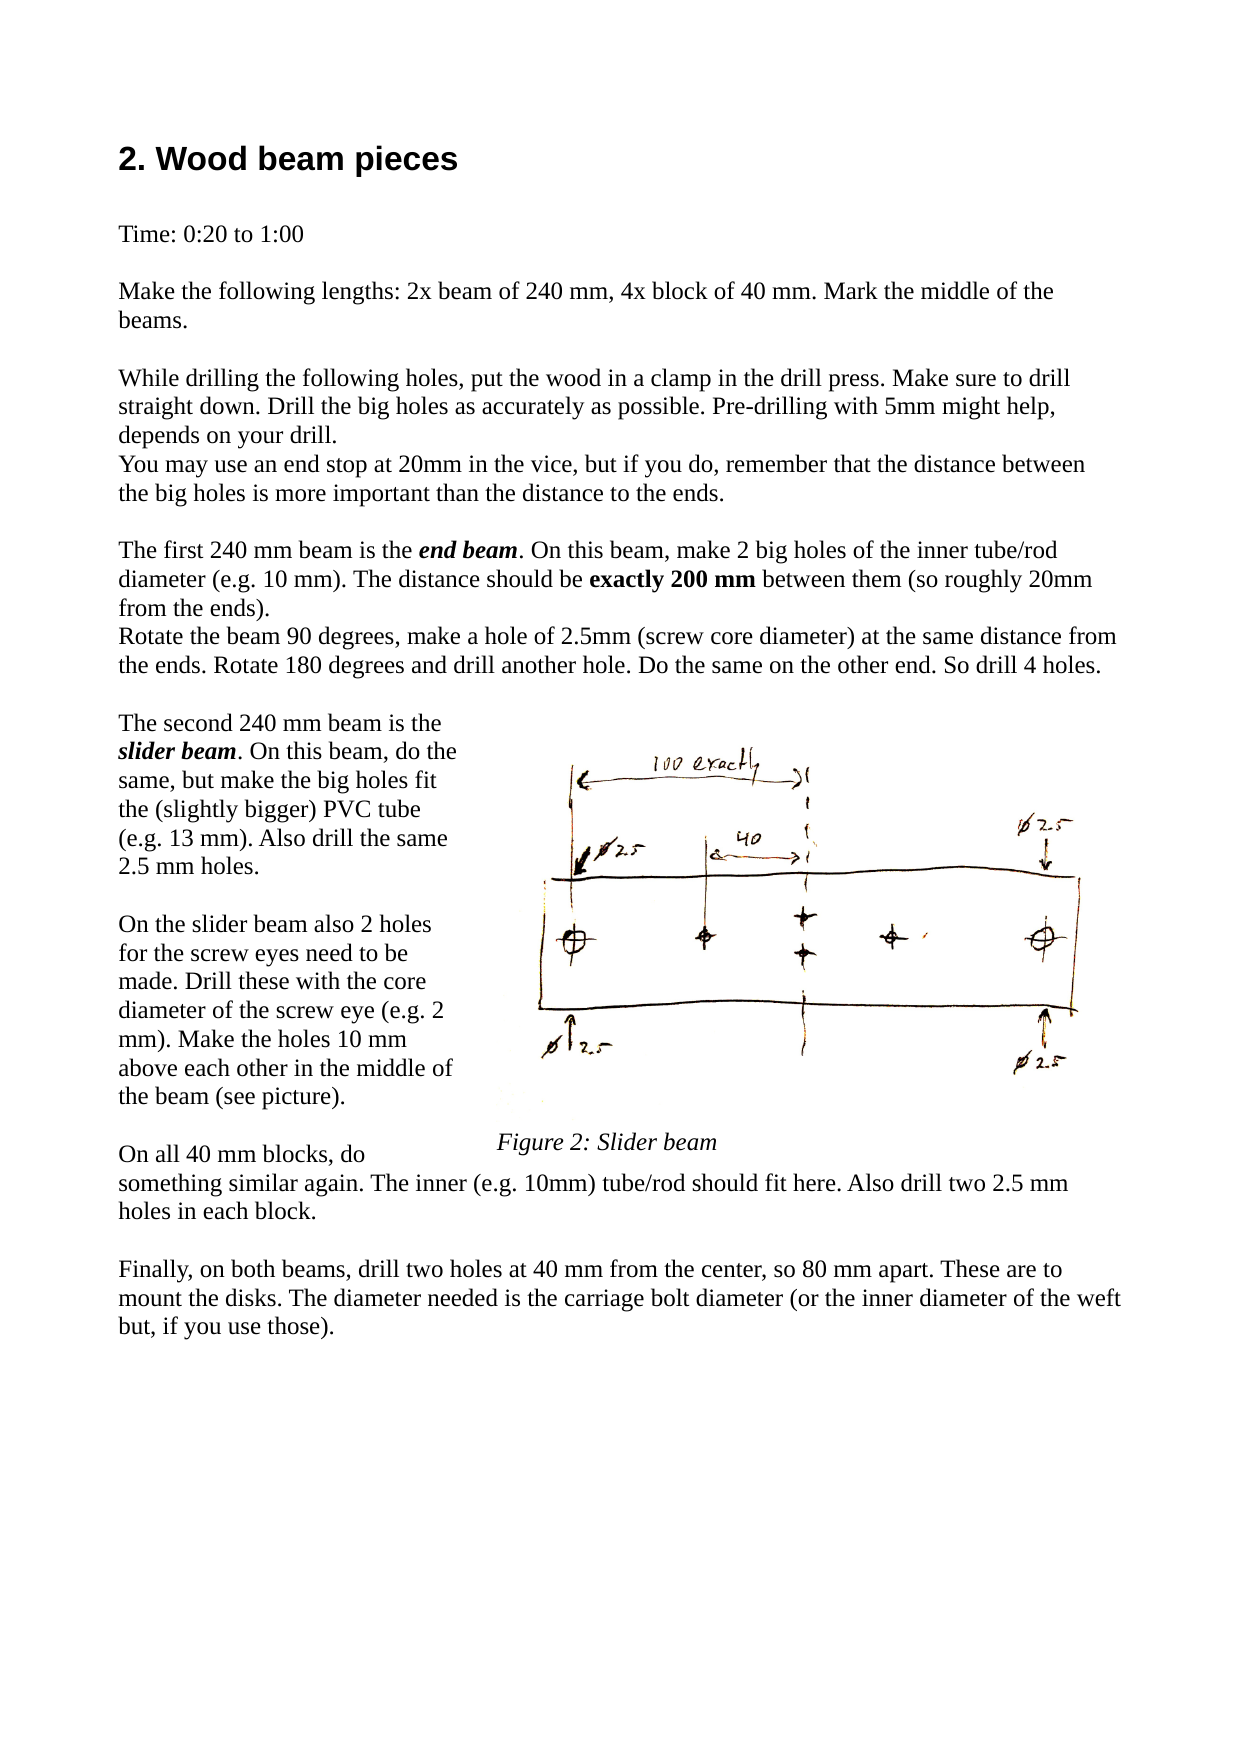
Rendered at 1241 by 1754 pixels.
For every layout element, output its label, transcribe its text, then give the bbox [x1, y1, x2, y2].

text On the slider beam also 2 holes for the screw eyes need to be made. Drill these with the core diameter of the screw eye (e.g. 2 mm). Make the holes 10 mm above each other in the middle of the beam (see picture). [118, 909, 496, 1110]
picture [496, 722, 1114, 1122]
text Rotate the beam 90 degrees, make a hole of 2.5mm (screw core diameter) at the same distance from the ends. Rotate 180 degrees and drill another hole. Do the same on the other end. So drill 4 holes. [118, 621, 1122, 679]
text You may use an end stop at 20mm in the vice, but if you do, remember that the distance between the big holes is more important than the distance to the ends. [118, 449, 1122, 506]
text The first 240 mm beam is the end beam. On this beam, make 2 big holes of the inner tube/rod diameter (e.g. 10 mm). The distance should be exactly 200 mm between them (so roughly 20mm from the ends). [118, 535, 1122, 621]
text Make the following lengths: 2x beam of 240 mm, 4x block of 40 mm. Mark the middle of the beams. [118, 276, 1122, 334]
text Finally, on both beams, drill two holes at 40 mm from the center, so 80 mm apart. These are to mount the disks. The diameter needed is the carriage bolt diameter (or the inner diameter of the weft but, if you use those). [118, 1254, 1122, 1340]
text Figure 2: Slider beam [497, 1122, 1114, 1155]
text The second 240 mm beam is the slider beam. On this beam, do the same, but make the big holes fit the (slightly bigger) PVC tube (e.g. 13 mm). Also drill the same 2.5 mm holes. [118, 708, 1122, 880]
text Time: 0:20 to 1:00 [118, 219, 1122, 248]
text While drilling the following holes, put the wood in a clamp in the drill press. Make sure to drill straight down. Drill the big holes as accurately as possible. Pre-drilling with 5mm might help, depends on your drill. [118, 363, 1122, 449]
text On all 40 mm blocks, do something similar again. The inner (e.g. 10mm) tube/rod should fit here. Also drill two 2.5 mm holes in each block. [118, 1139, 1122, 1225]
subtitle 2. Wood beam pieces [118, 139, 1122, 178]
